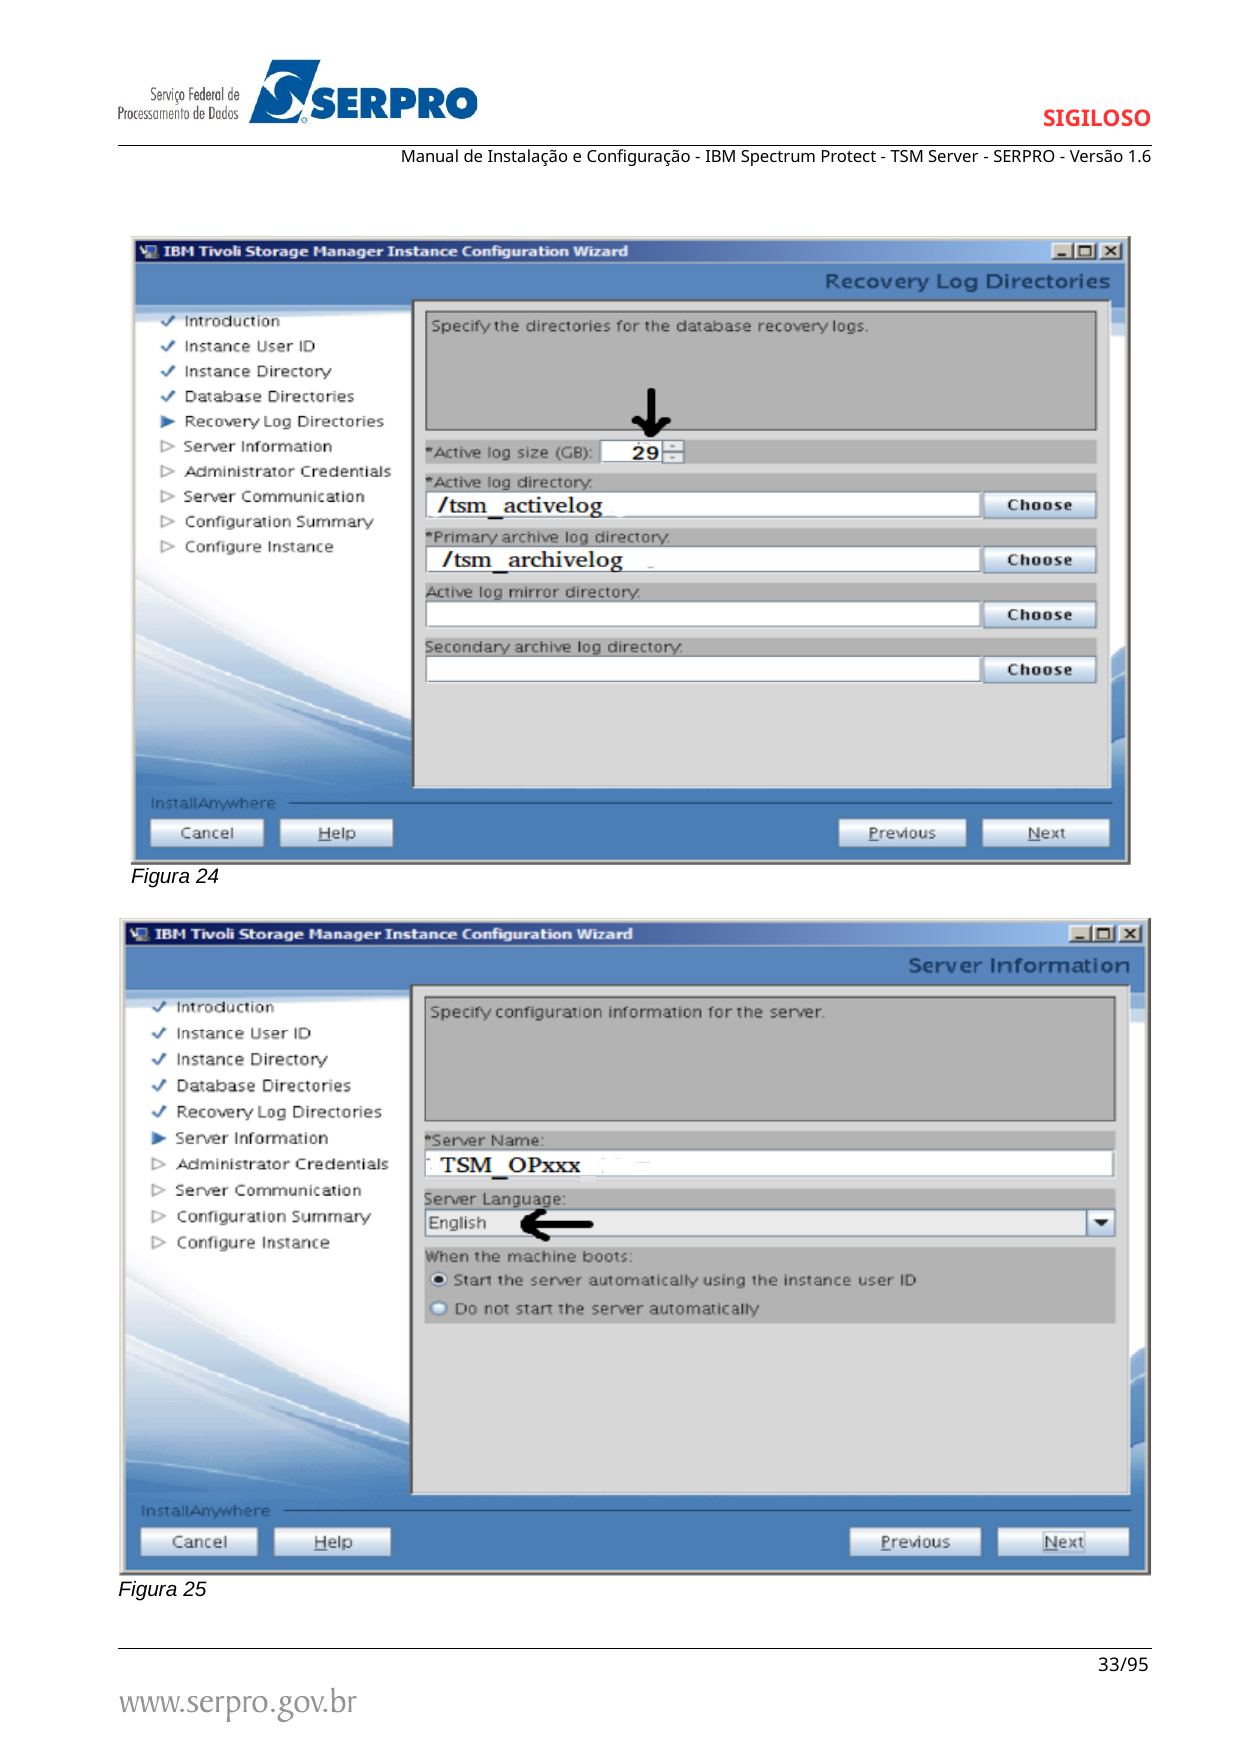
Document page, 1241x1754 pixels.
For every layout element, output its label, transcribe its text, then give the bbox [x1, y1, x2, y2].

picture [118, 59, 478, 124]
picture [130, 236, 1131, 865]
picture [118, 916, 1152, 1578]
text Figura 25 [118, 1578, 1152, 1601]
text Figura 24 [131, 865, 1131, 888]
